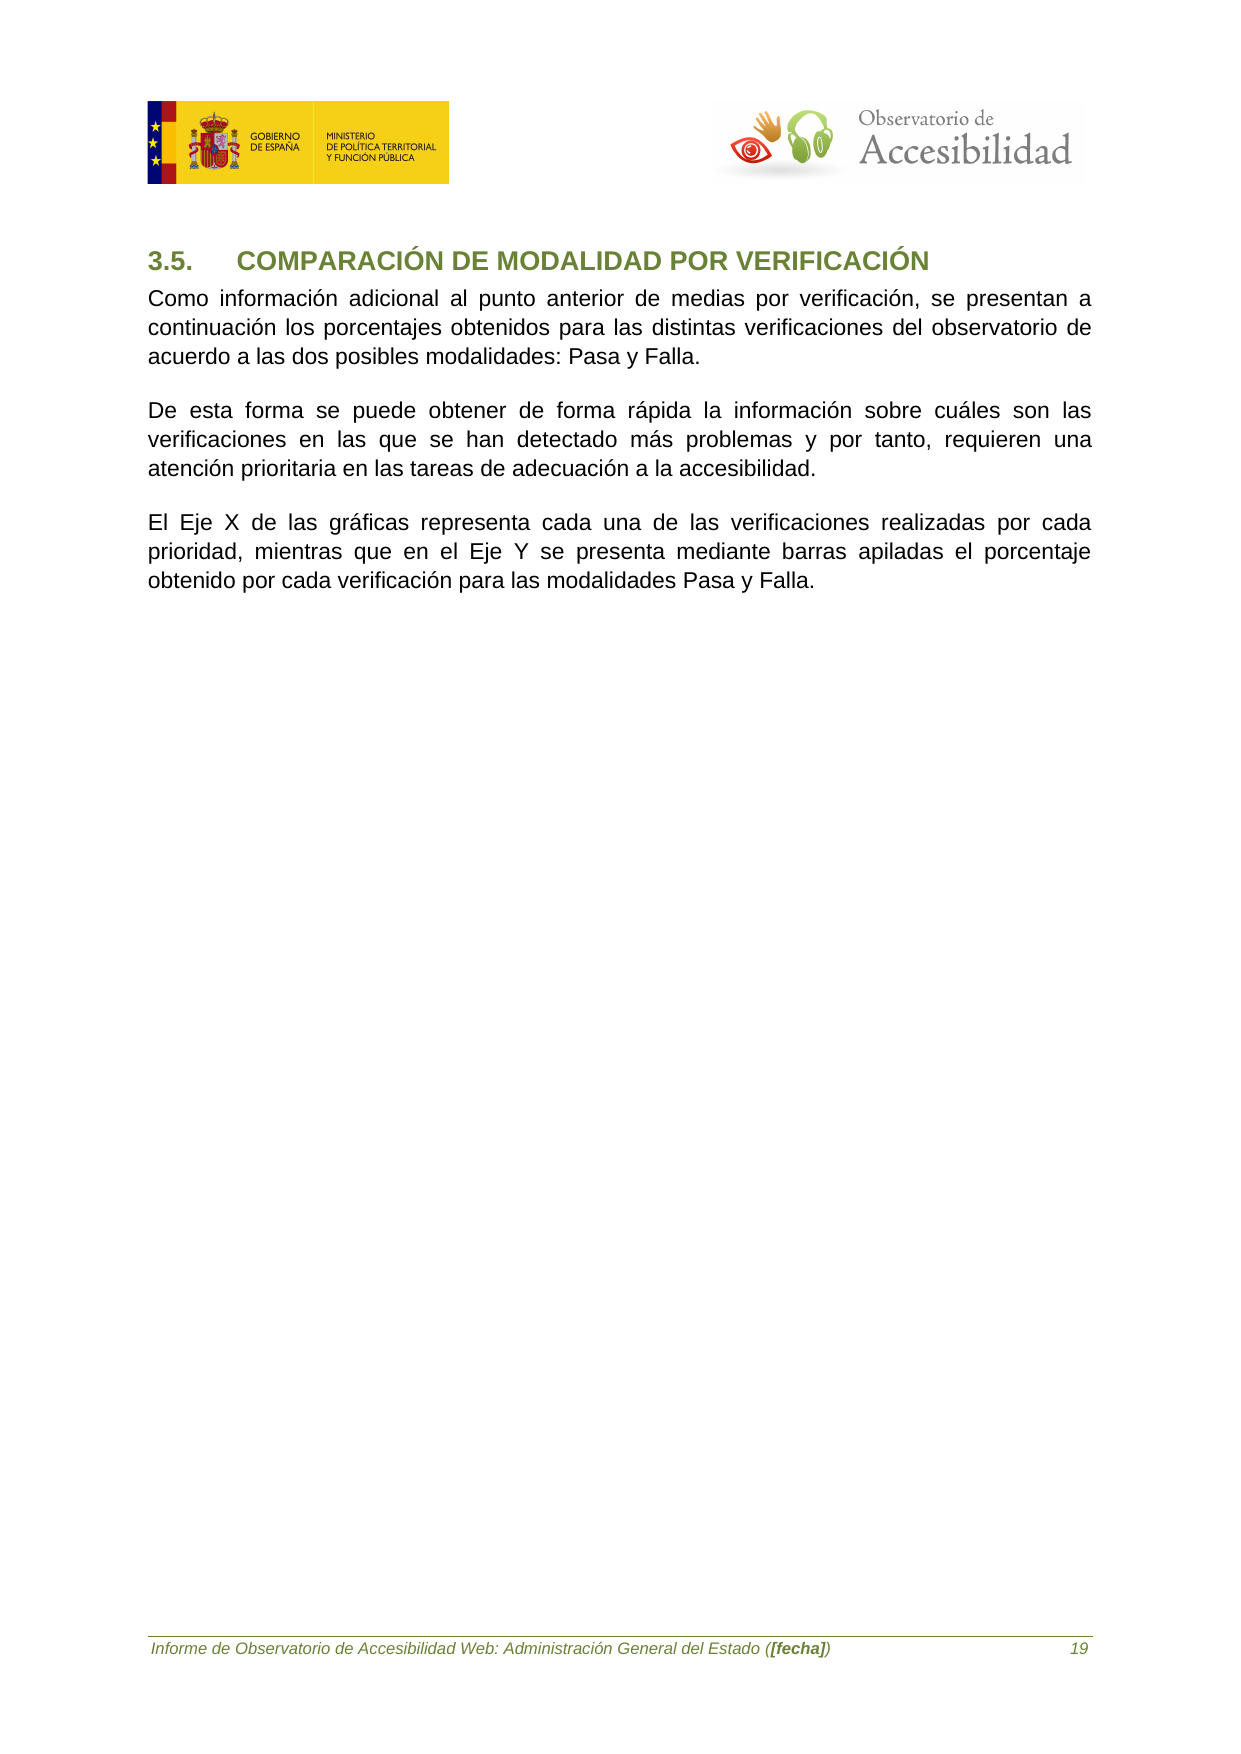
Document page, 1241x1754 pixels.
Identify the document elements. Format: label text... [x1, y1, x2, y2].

picture [147, 101, 450, 184]
picture [710, 101, 1086, 184]
text De esta forma se puede obtener de forma rápida la información sobre cuáles son las verificaciones en las que se han detectado más problemas y por tanto, requieren una atención prioritaria en las tareas de adecuación a la accesibilidad. [148, 397, 1092, 481]
text Como información adicional al punto anterior de medias por verificación, se presentan a continuación los porcentajes obtenidos para las distintas verificaciones del observatorio de acuerdo a las dos posibles modalidades: Pasa y Falla. [148, 285, 1092, 369]
subtitle Comparación de Modalidad por Verificación [148, 245, 1092, 276]
text El Eje X de las gráficas representa cada una de las verificaciones realizadas por cada prioridad, mientras que en el Eje Y se presenta mediante barras apiladas el porcentaje obtenido por cada verificación para las modalidades Pasa y Falla. [148, 509, 1092, 593]
